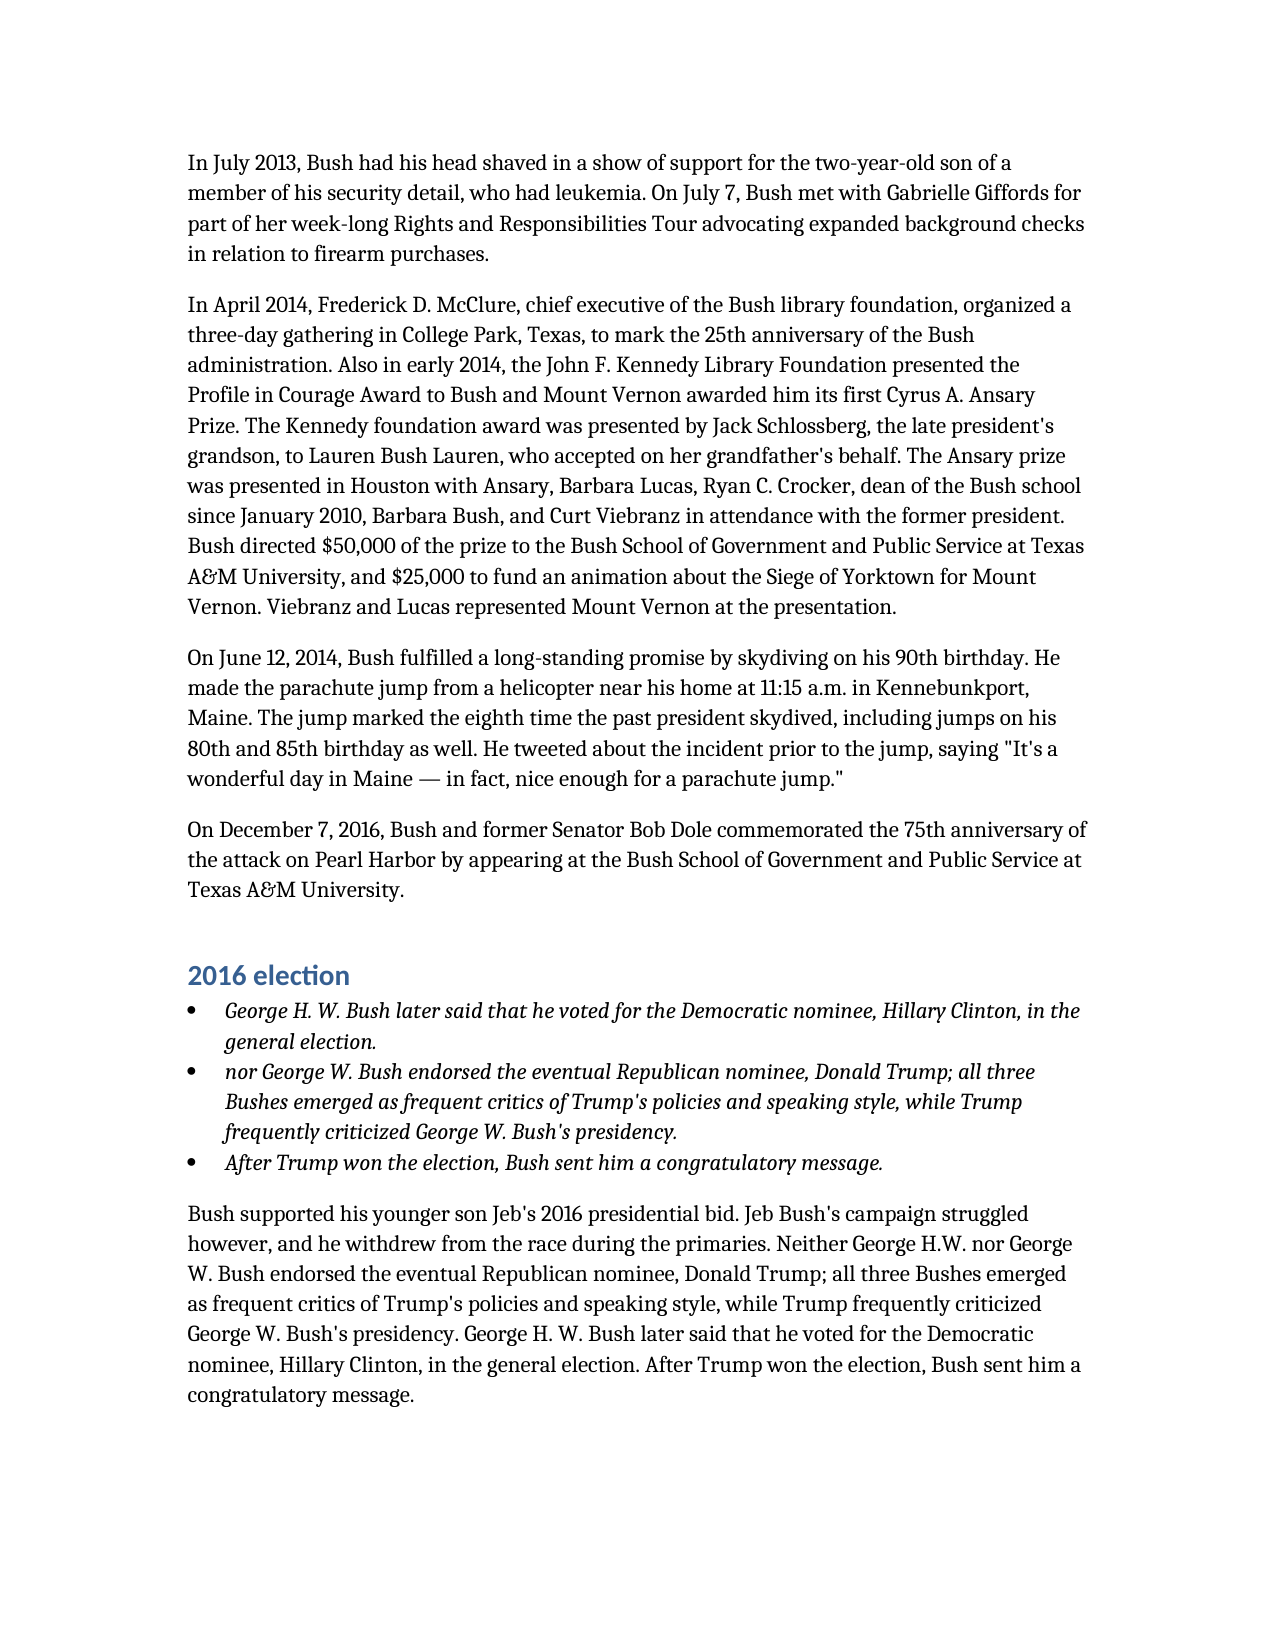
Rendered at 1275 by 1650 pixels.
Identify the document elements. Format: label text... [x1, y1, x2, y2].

text On December 7, 2016, Bush and former Senator Bob Dole commemorated the 75th anniversary of the attack on Pearl Harbor by appearing at the Bush School of Government and Public Service at Texas A&M University. [187, 817, 1087, 903]
text In April 2014, Frederick D. McClure, chief executive of the Bush library foundation, organized a three-day gathering in College Park, Texas, to mark the 25th anniversary of the Bush administration. Also in early 2014, the John F. Kennedy Library Foundation presented the Profile in Courage Award to Bush and Mount Vernon awarded him its first Cyrus A. Ansary Prize. The Kennedy foundation award was presented by Jack Schlossberg, the late president's grandson, to Lauren Bush Lauren, who accepted on her grandfather's behalf. The Ansary prize was presented in Houston with Ansary, Barbara Lucas, Ryan C. Crocker, dean of the Bush school since January 2010, Barbara Bush, and Curt Viebranz in attendance with the former president. Bush directed $50,000 of the prize to the Bush School of Government and Public Service at Texas A&M University, and $25,000 to fund an animation about the Siege of Yorktown for Mount Vernon. Viebranz and Lucas represented Mount Vernon at the presentation. [187, 292, 1087, 620]
list After Trump won the election, Bush sent him a congratulatory message. [187, 1149, 1087, 1176]
text On June 12, 2014, Bush fulfilled a long-standing promise by skydiving on his 90th birthday. He made the parachute jump from a helicopter near his home at 11:15 a.m. in Kennebunkport, Maine. The jump marked the eighth time the past president skydived, including jumps on his 80th and 85th birthday as well. He tweeted about the incident prior to the jump, saying "It's a wonderful day in Maine — in fact, nice enough for a parachute jump." [187, 645, 1087, 792]
list George H. W. Bush later said that he voted for the Democratic nominee, Hillary Clinton, in the general election. [187, 998, 1087, 1055]
text In July 2013, Bush had his head shaved in a show of support for the two-year-old son of a member of his security detail, who had leukemia. On July 7, Bush met with Gabrielle Giffords for part of her week-long Rights and Responsibilities Tour advocating expanded background checks in relation to firearm purchases. [187, 150, 1087, 267]
subtitle 2016 election [187, 957, 1087, 993]
text Bush supported his younger son Jeb's 2016 presidential bid. Jeb Bush's campaign struggled however, and he withdrew from the race during the primaries. Neither George H.W. nor George W. Bush endorsed the eventual Republican nominee, Donald Trump; all three Bushes emerged as frequent critics of Trump's policies and speaking style, while Trump frequently criticized George W. Bush's presidency. George H. W. Bush later said that he voted for the Democratic nominee, Hillary Clinton, in the general election. After Trump won the election, Bush sent him a congratulatory message. [187, 1200, 1087, 1408]
list nor George W. Bush endorsed the eventual Republican nominee, Donald Trump; all three Bushes emerged as frequent critics of Trump's policies and speaking style, while Trump frequently criticized George W. Bush's presidency. [187, 1059, 1087, 1145]
